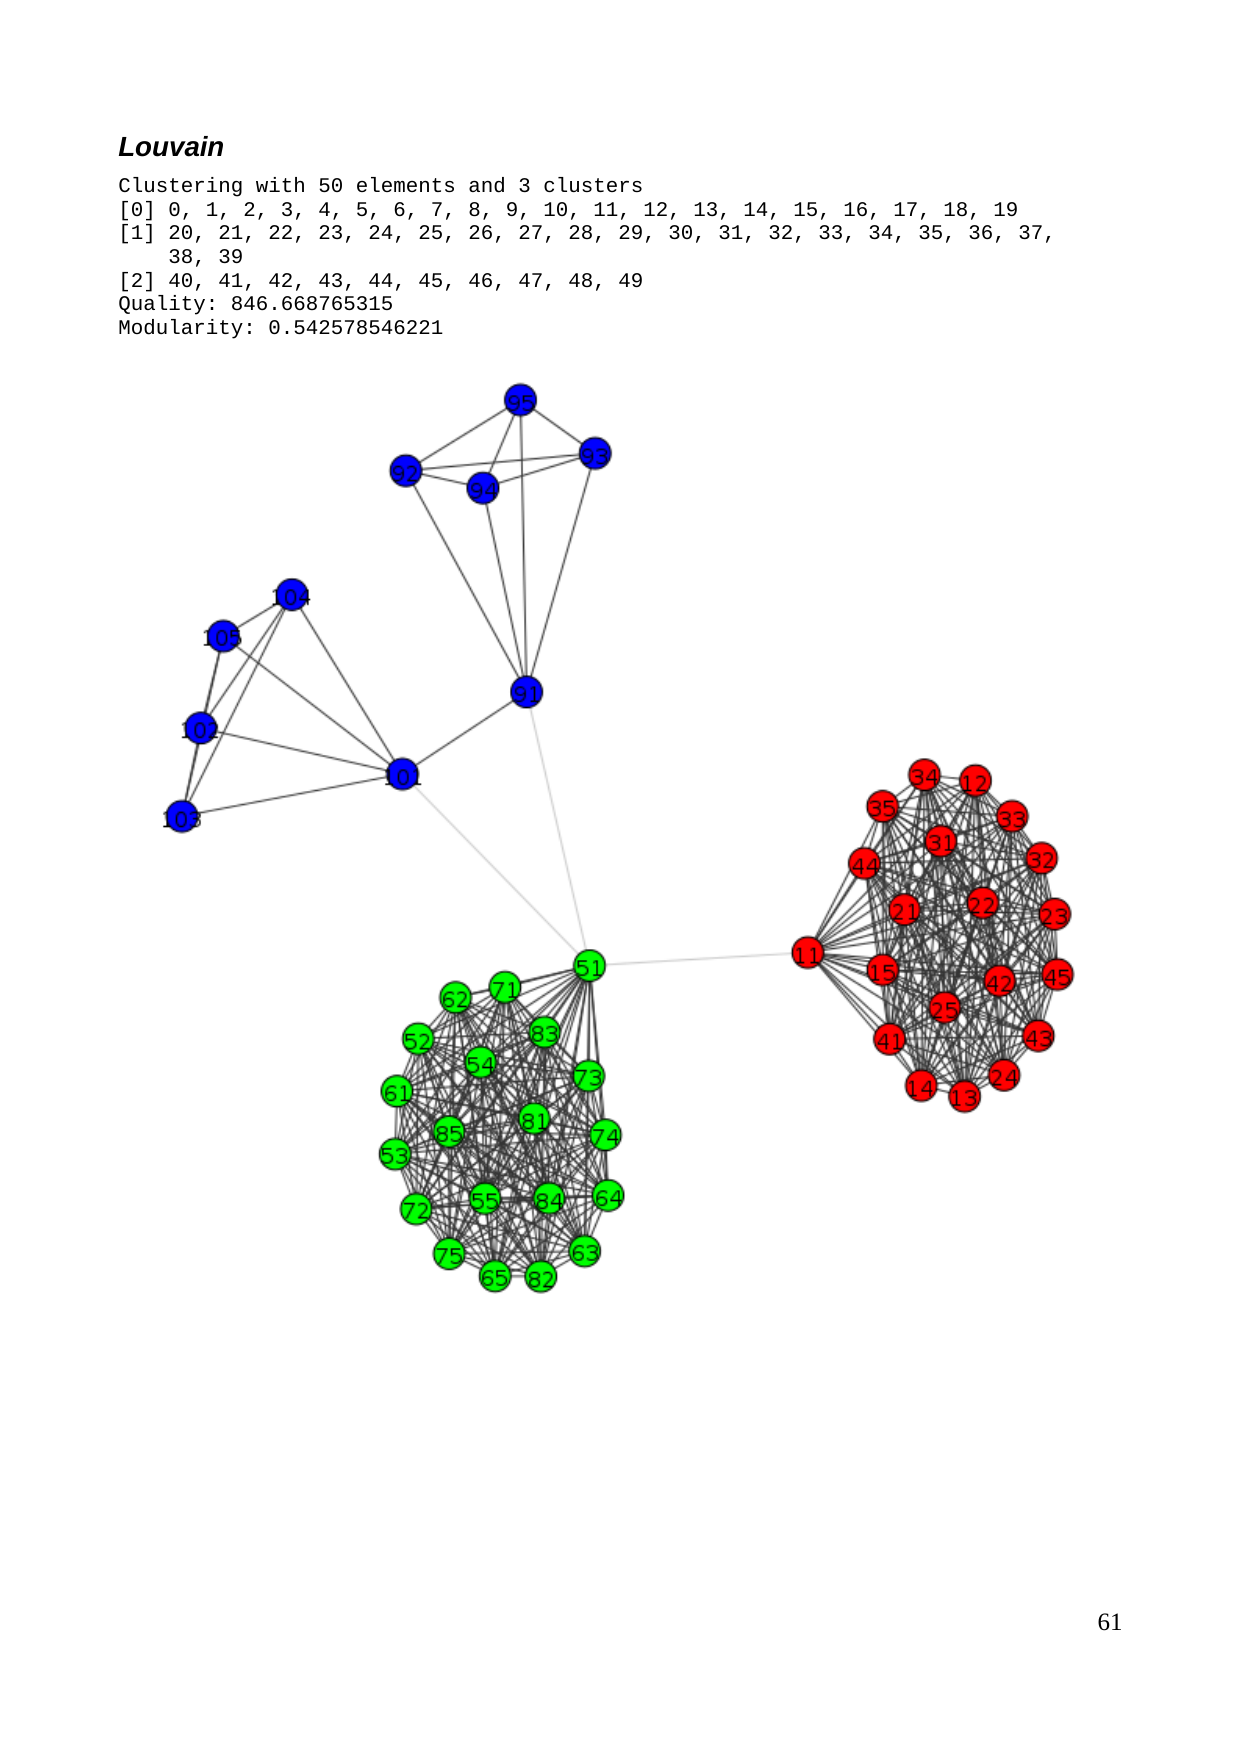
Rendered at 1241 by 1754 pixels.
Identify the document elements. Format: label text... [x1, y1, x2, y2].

text 38, 39 [118, 246, 1122, 269]
text Clustering with 50 elements and 3 clusters [118, 175, 1122, 199]
text [1] 20, 21, 22, 23, 24, 25, 26, 27, 28, 29, 30, 31, 32, 33, 34, 35, 36, 37, [118, 222, 1122, 246]
picture [151, 370, 1089, 1308]
text Modularity: 0.542578546221 [118, 317, 1122, 341]
text Quality: 846.668765315 [118, 293, 1122, 317]
subtitle Louvain [118, 131, 1122, 162]
text [0] 0, 1, 2, 3, 4, 5, 6, 7, 8, 9, 10, 11, 12, 13, 14, 15, 16, 17, 18, 19 [118, 199, 1122, 222]
text [2] 40, 41, 42, 43, 44, 45, 46, 47, 48, 49 [118, 269, 1122, 293]
